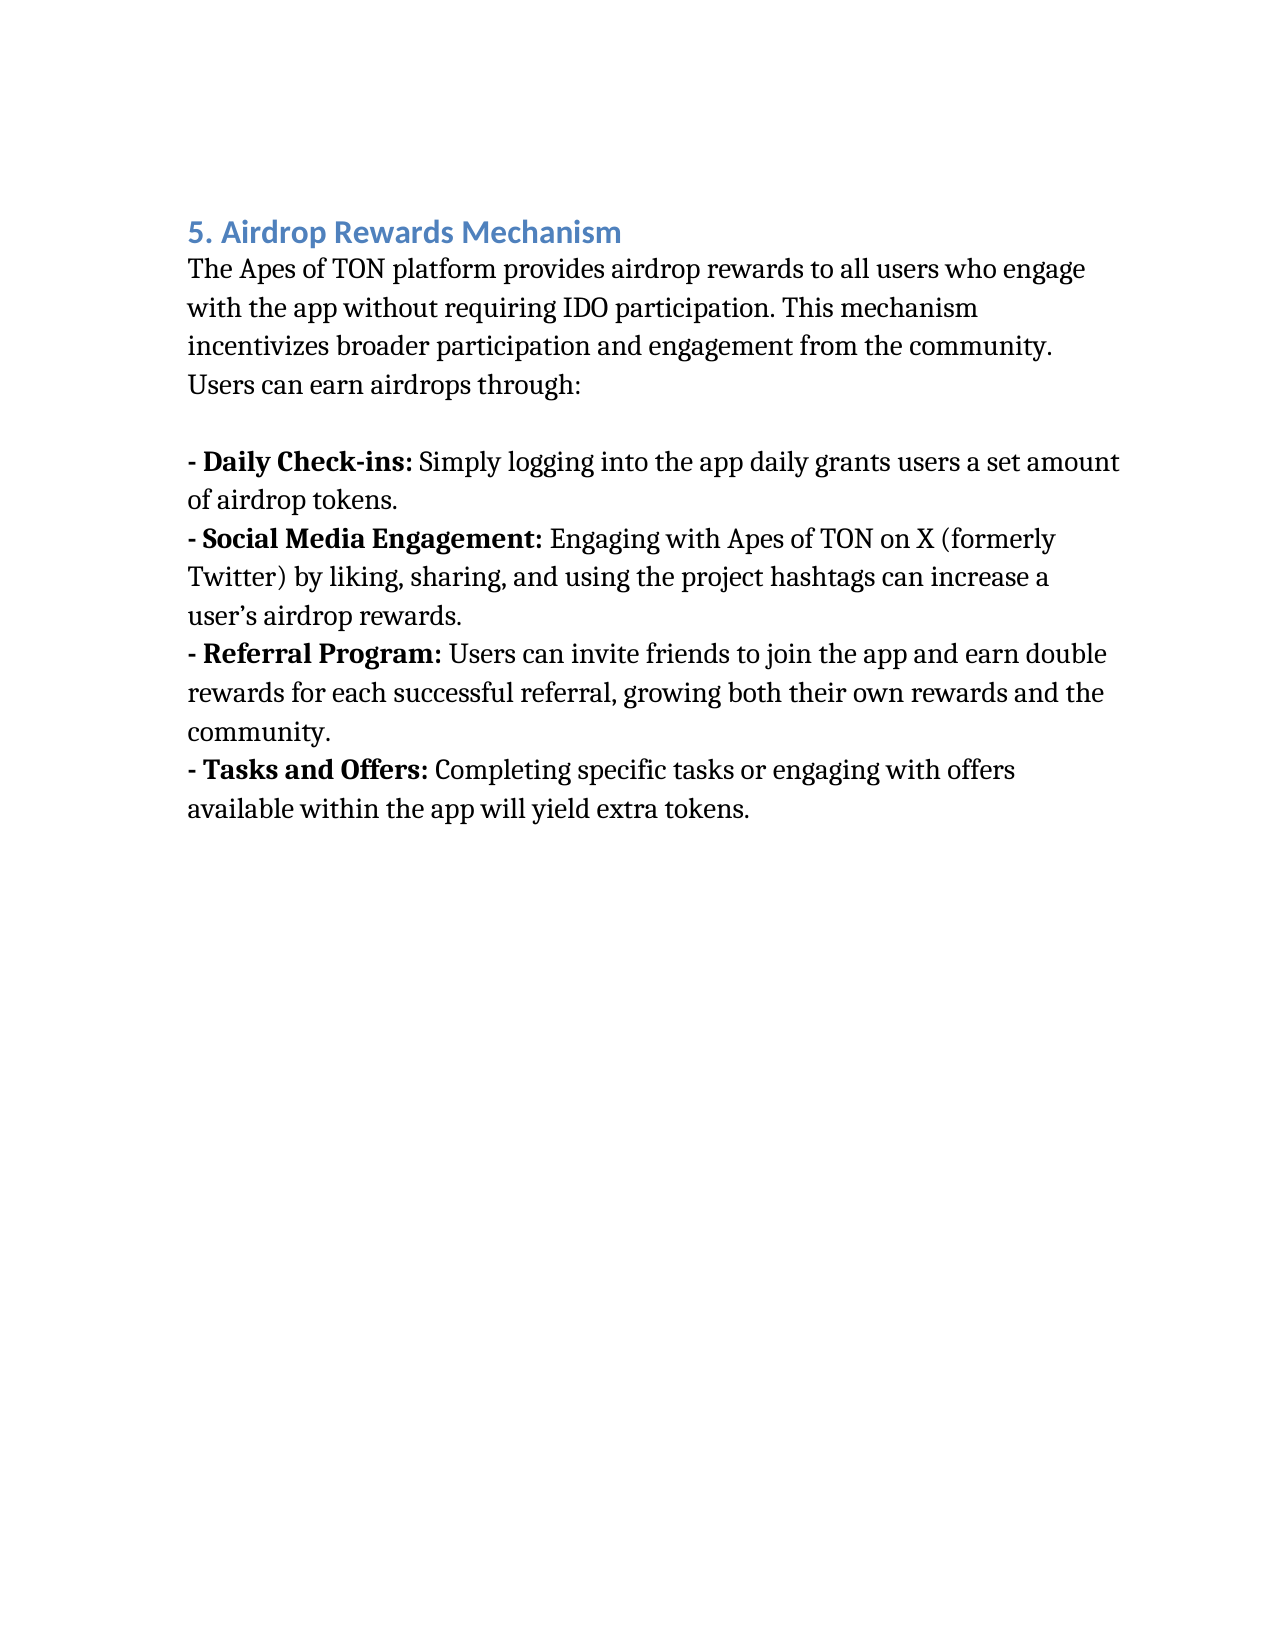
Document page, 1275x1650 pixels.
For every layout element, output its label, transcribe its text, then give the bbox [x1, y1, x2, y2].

subtitle 5. Airdrop Rewards Mechanism [187, 212, 1125, 252]
text The Apes of TON platform provides airdrop rewards to all users who engage with the app without requiring IDO participation. This mechanism incentivizes broader participation and engagement from the community. Users can earn airdrops through: - Daily Check-ins: Simply logging into the app daily grants users a set amount of airdrop tokens. - Social Media Engagement: Engaging with Apes of TON on X (formerly Twitter) by liking, sharing, and using the project hashtags can increase a user’s airdrop rewards. - Referral Program: Users can invite friends to join the app and earn double rewards for each successful referral, growing both their own rewards and the community. - Tasks and Offers: Completing specific tasks or engaging with offers available within the app will yield extra tokens. [187, 252, 1125, 825]
